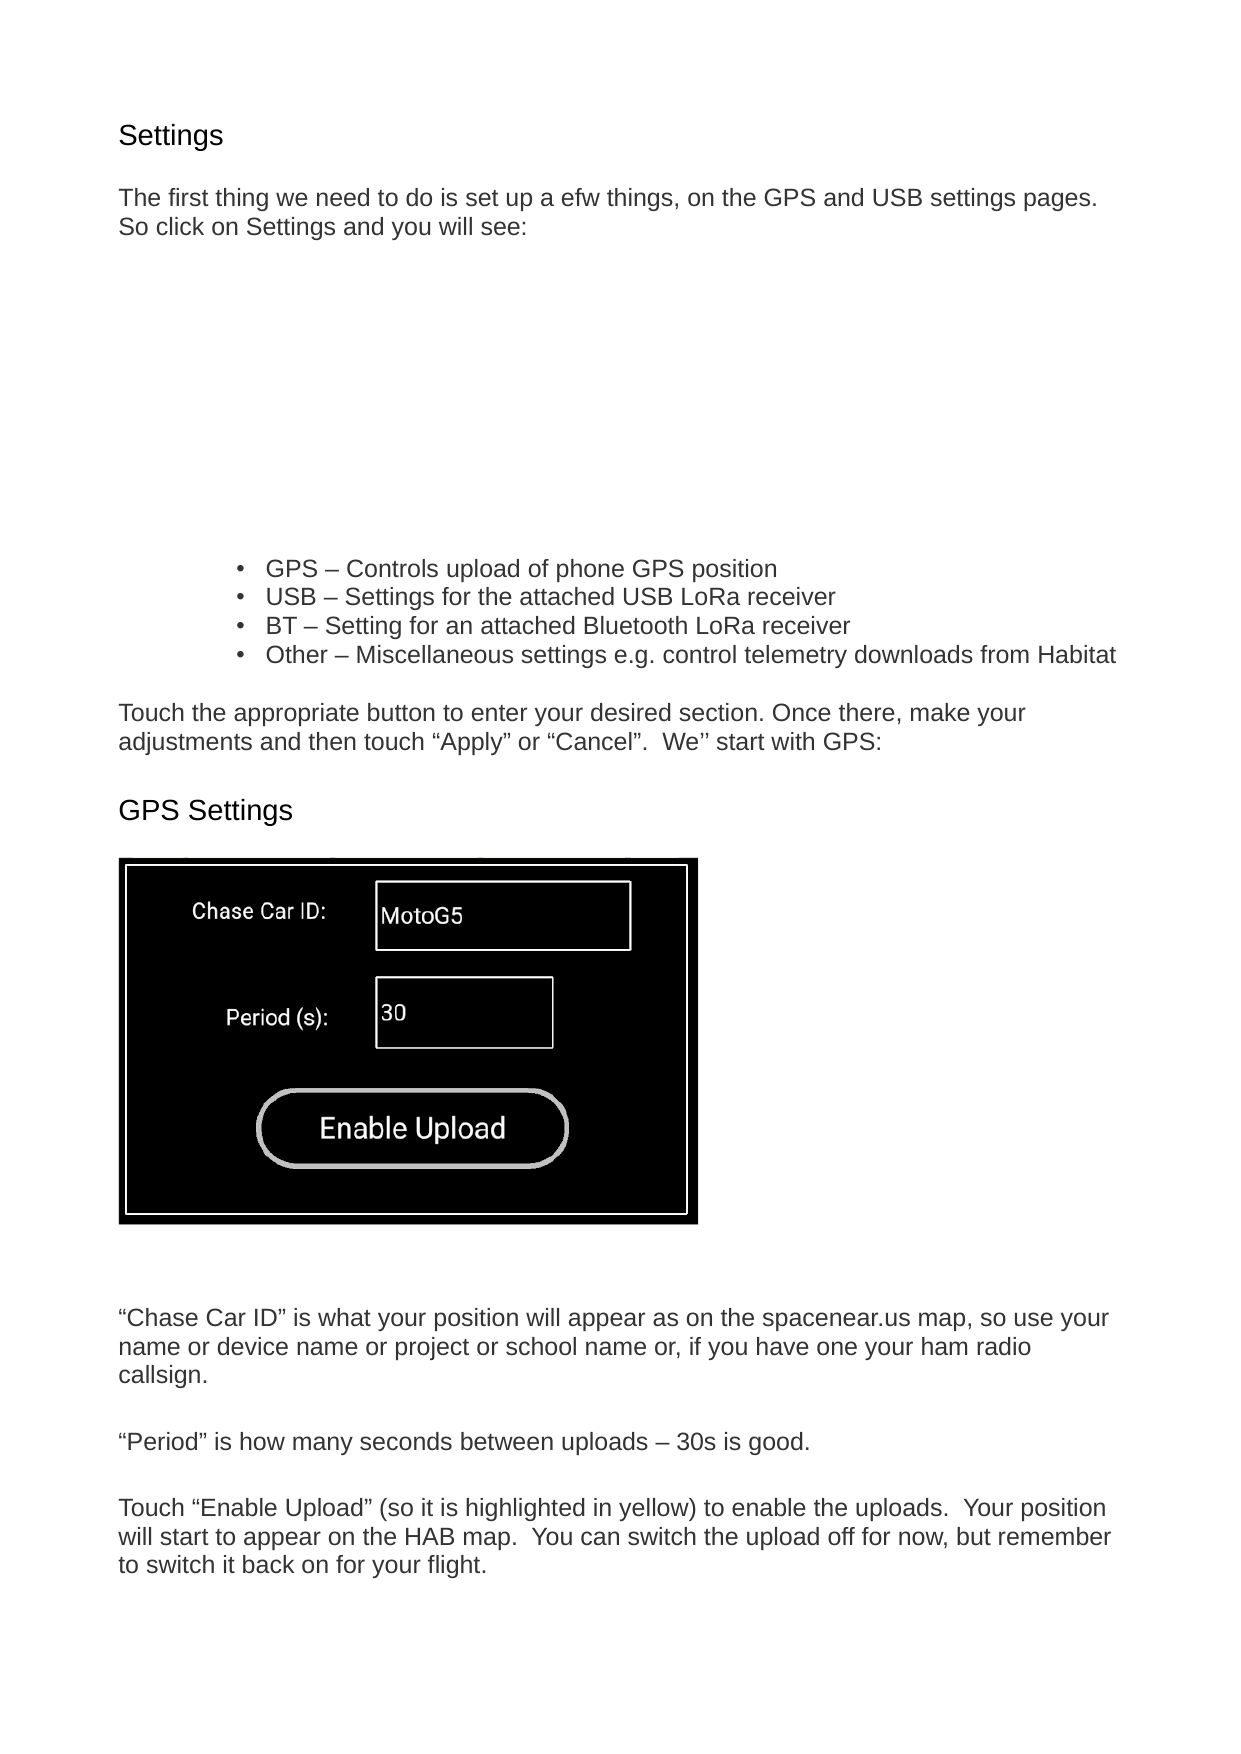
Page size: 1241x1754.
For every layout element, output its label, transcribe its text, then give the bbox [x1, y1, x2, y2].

subtitle GPS Settings [118, 793, 1122, 826]
text “Period” is how many seconds between uploads – 30s is good. [118, 1427, 1122, 1455]
list GPS – Controls upload of phone GPS position [236, 553, 1122, 582]
list Other – Miscellaneous settings e.g. control telemetry downloads from Habitat [236, 640, 1122, 669]
list BT – Setting for an attached Bluetooth LoRa receiver [236, 611, 1122, 640]
text The first thing we need to do is set up a efw things, on the GPS and USB settings pages. So click on Settings and you will see: [118, 183, 1122, 240]
text Touch “Enable Upload” (so it is highlighted in yellow) to enable the uploads. Your position will start to appear on the HAB map. You can switch the upload off for now, but remember to switch it back on for your flight. [118, 1493, 1122, 1579]
subtitle Settings [118, 118, 1122, 152]
text “Chase Car ID” is what your position will appear as on the spacenear.us map, so use your name or device name or project or school name or, if you have one your ham radio callsign. [118, 1303, 1122, 1389]
picture [118, 857, 699, 1225]
list USB – Settings for the attached USB LoRa receiver [236, 582, 1122, 611]
text Touch the appropriate button to enter your desired section. Once there, make your adjustments and then touch “Apply” or “Cancel”. We’’ start with GPS: [118, 698, 1122, 755]
